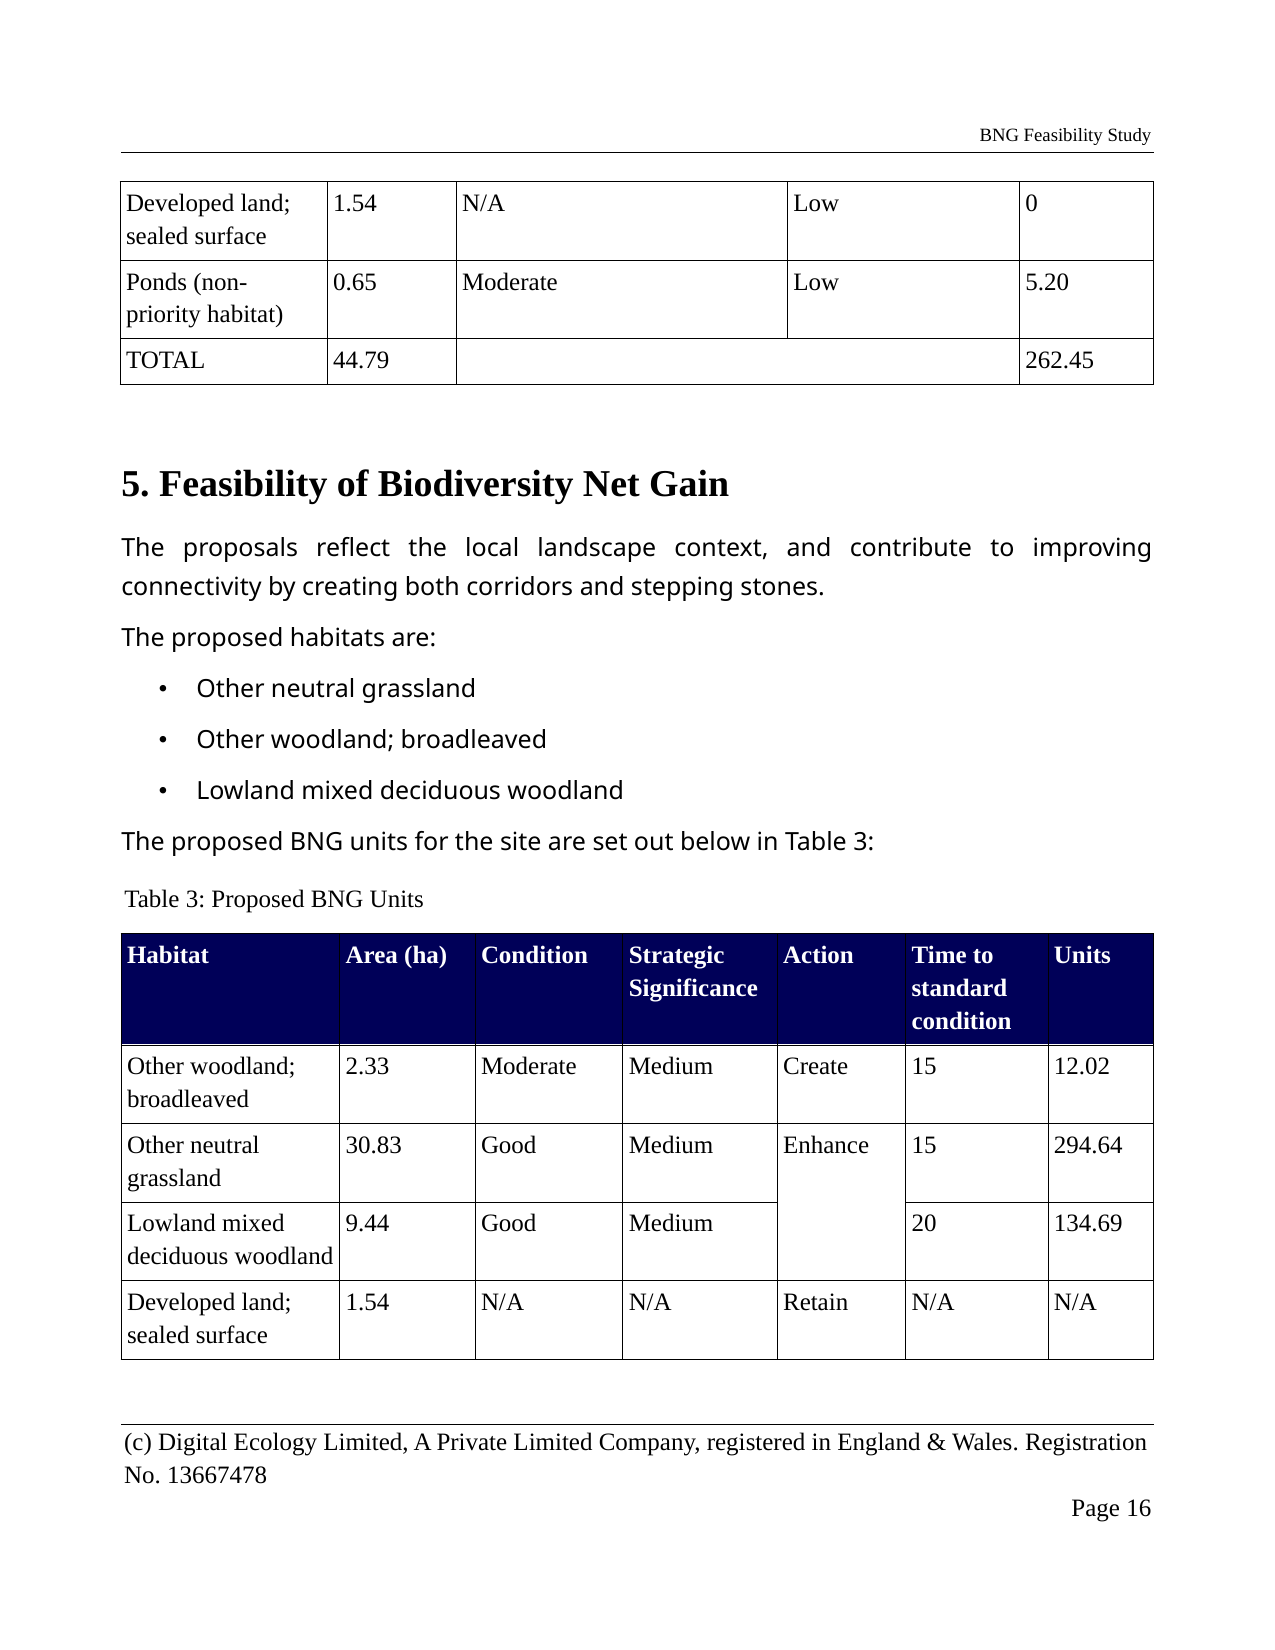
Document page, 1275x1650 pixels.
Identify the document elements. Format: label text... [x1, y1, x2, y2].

table_cell 1.54 [340, 1281, 475, 1359]
table_cell [457, 339, 1019, 384]
table_cell Moderate [476, 1046, 622, 1123]
table_cell 0.65 [328, 261, 456, 338]
table_cell Low [788, 182, 1019, 260]
table_cell 20 [906, 1203, 1048, 1280]
table_cell Create [778, 1046, 905, 1123]
text Table 3: Proposed BNG Units [121, 881, 1154, 916]
table_cell Medium [623, 1046, 777, 1123]
table_cell Enhance [778, 1124, 905, 1280]
table_cell Good [476, 1203, 622, 1280]
list Other woodland; broadleaved [158, 722, 1154, 756]
text The proposed BNG units for the site are set out below in Table 3: [121, 824, 1154, 858]
table_cell 1.54 [328, 182, 456, 260]
table_cell Moderate [457, 261, 787, 338]
table_cell Lowland mixed deciduous woodland [122, 1203, 339, 1280]
table_cell 9.44 [340, 1203, 475, 1280]
table_cell Low [788, 261, 1019, 338]
table_cell Ponds (non-priority habitat) [121, 261, 327, 338]
table_cell Developed land; sealed surface [122, 1281, 339, 1359]
list Other neutral grassland [158, 671, 1154, 705]
table_cell Medium [623, 1203, 777, 1280]
table_cell 5.20 [1020, 261, 1153, 338]
table_cell 134.69 [1049, 1203, 1153, 1280]
table_header Time to standard condition [906, 934, 1048, 1044]
table_header Action [778, 934, 905, 1044]
table_cell 12.02 [1049, 1046, 1153, 1123]
text The proposed habitats are: [121, 620, 1154, 654]
table_header Habitat [122, 934, 339, 1044]
table_cell N/A [623, 1281, 777, 1359]
table_cell N/A [1049, 1281, 1153, 1359]
subtitle 5. Feasibility of Biodiversity Net Gain [121, 461, 1154, 504]
table_cell 30.83 [340, 1124, 475, 1202]
table_cell 262.45 [1020, 339, 1153, 384]
table_header Area (ha) [340, 934, 475, 1044]
table_cell 0 [1020, 182, 1153, 260]
table_cell 15 [906, 1046, 1048, 1123]
table_cell N/A [476, 1281, 622, 1359]
table_cell Retain [778, 1281, 905, 1359]
table_cell N/A [906, 1281, 1048, 1359]
table_header Condition [476, 934, 622, 1044]
table_cell Other woodland; broadleaved [122, 1046, 339, 1123]
table_cell 294.64 [1049, 1124, 1153, 1202]
table_header Strategic Significance [623, 934, 777, 1044]
table_cell TOTAL [121, 339, 327, 384]
table_cell Developed land; sealed surface [121, 182, 327, 260]
table_cell 15 [906, 1124, 1048, 1202]
table_cell N/A [457, 182, 787, 260]
table_cell Other neutral grassland [122, 1124, 339, 1202]
table_cell Medium [623, 1124, 777, 1202]
table_cell 44.79 [328, 339, 456, 384]
table_cell Good [476, 1124, 622, 1202]
table_header Units [1049, 934, 1153, 1044]
table_cell 2.33 [340, 1046, 475, 1123]
text The proposals reflect the local landscape context, and contribute to improving connectivity by creating both corridors and stepping stones. [121, 529, 1154, 603]
list Lowland mixed deciduous woodland [158, 773, 1154, 807]
